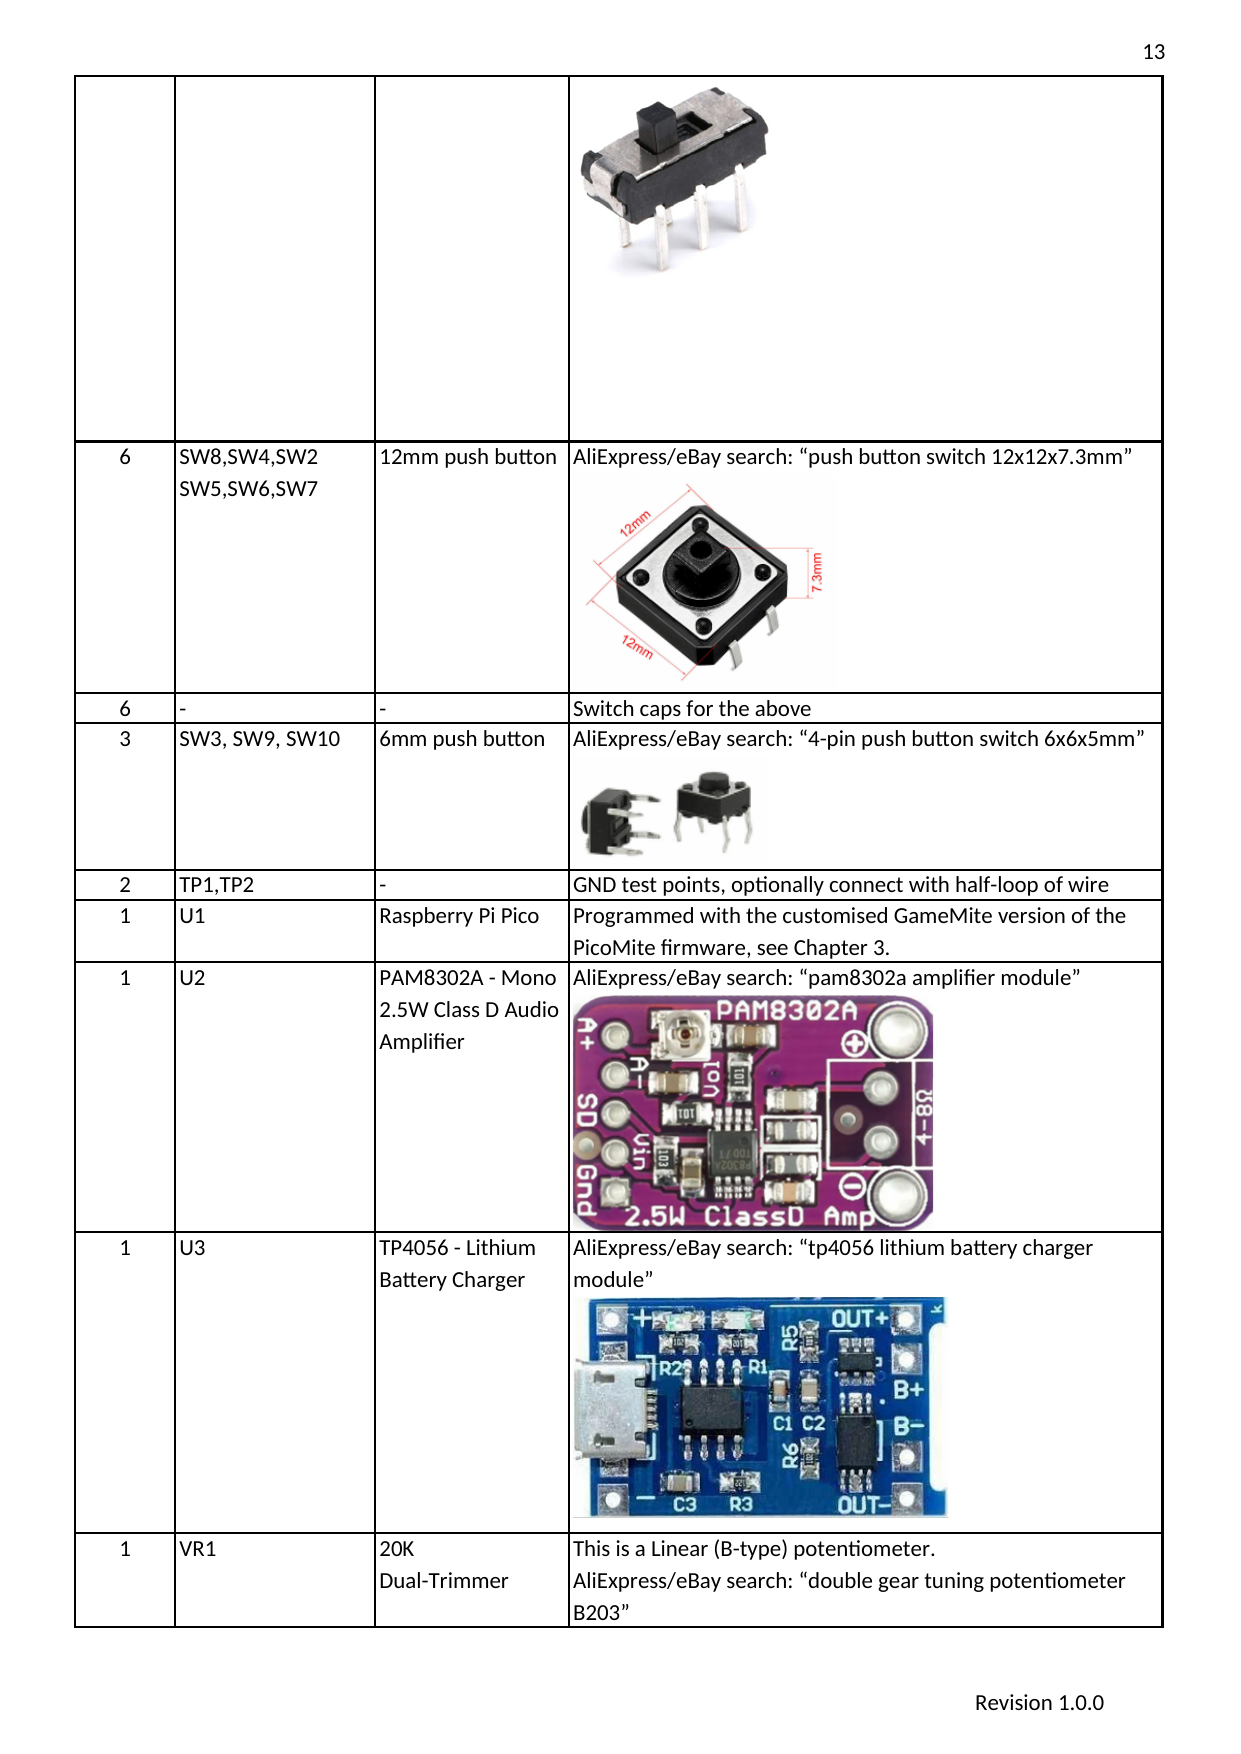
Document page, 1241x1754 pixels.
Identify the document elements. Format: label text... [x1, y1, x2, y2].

table_cell U3 [176, 1233, 374, 1532]
table_cell 12mm push button [376, 443, 568, 692]
table_cell AliExpress/eBay search: “4-pin push button switch 6x6x5mm” [570, 724, 1161, 868]
table_cell [570, 77, 1161, 440]
picture [572, 756, 773, 869]
table_cell U1 [176, 901, 374, 961]
table_cell SW3, SW9, SW10 [176, 724, 374, 868]
picture [572, 474, 838, 692]
table_cell 6mm push button [376, 724, 568, 868]
table_cell GND test points, optionally connect with half-loop of wire [570, 871, 1161, 899]
table_cell U2 [176, 963, 374, 1231]
table_cell This is a Linear (B-type) potentiometer. AliExpress/eBay search: “double gear tuning potentiometer B203” [570, 1534, 1161, 1626]
table_cell 1 [76, 1534, 174, 1626]
table_cell - [376, 694, 568, 722]
table_cell 1 [76, 1233, 174, 1532]
table_cell [76, 77, 174, 440]
table_cell VR1 [176, 1534, 374, 1626]
table_cell Switch caps for the above [570, 694, 1161, 722]
table_cell 2 [76, 871, 174, 899]
table_cell TP4056 - Lithium Battery Charger [376, 1233, 568, 1532]
picture [572, 1297, 963, 1524]
table_cell 1 [76, 963, 174, 1231]
table_cell [176, 77, 374, 440]
picture [572, 77, 775, 280]
table_cell 6 [76, 443, 174, 692]
table_cell AliExpress/eBay search: “pam8302a amplifier module” [570, 963, 1161, 1231]
table_cell 3 [76, 724, 174, 868]
table_cell 20K Dual-Trimmer [376, 1534, 568, 1626]
picture [572, 995, 934, 1231]
table_cell - [176, 694, 374, 722]
table_cell TP1,TP2 [176, 871, 374, 899]
table_cell AliExpress/eBay search: “tp4056 lithium battery charger module” [570, 1233, 1161, 1532]
table_cell [376, 77, 568, 440]
table_cell AliExpress/eBay search: “push button switch 12x12x7.3mm” [570, 443, 1161, 692]
table_cell Programmed with the customised GameMite version of the PicoMite firmware, see Chapter 3. [570, 901, 1161, 961]
table_cell Raspberry Pi Pico [376, 901, 568, 961]
table_cell PAM8302A - Mono 2.5W Class D Audio Amplifier [376, 963, 568, 1231]
table_cell SW8,SW4,SW2 SW5,SW6,SW7 [176, 443, 374, 692]
table_cell 6 [76, 694, 174, 722]
table_cell - [376, 871, 568, 899]
table_cell 1 [76, 901, 174, 961]
